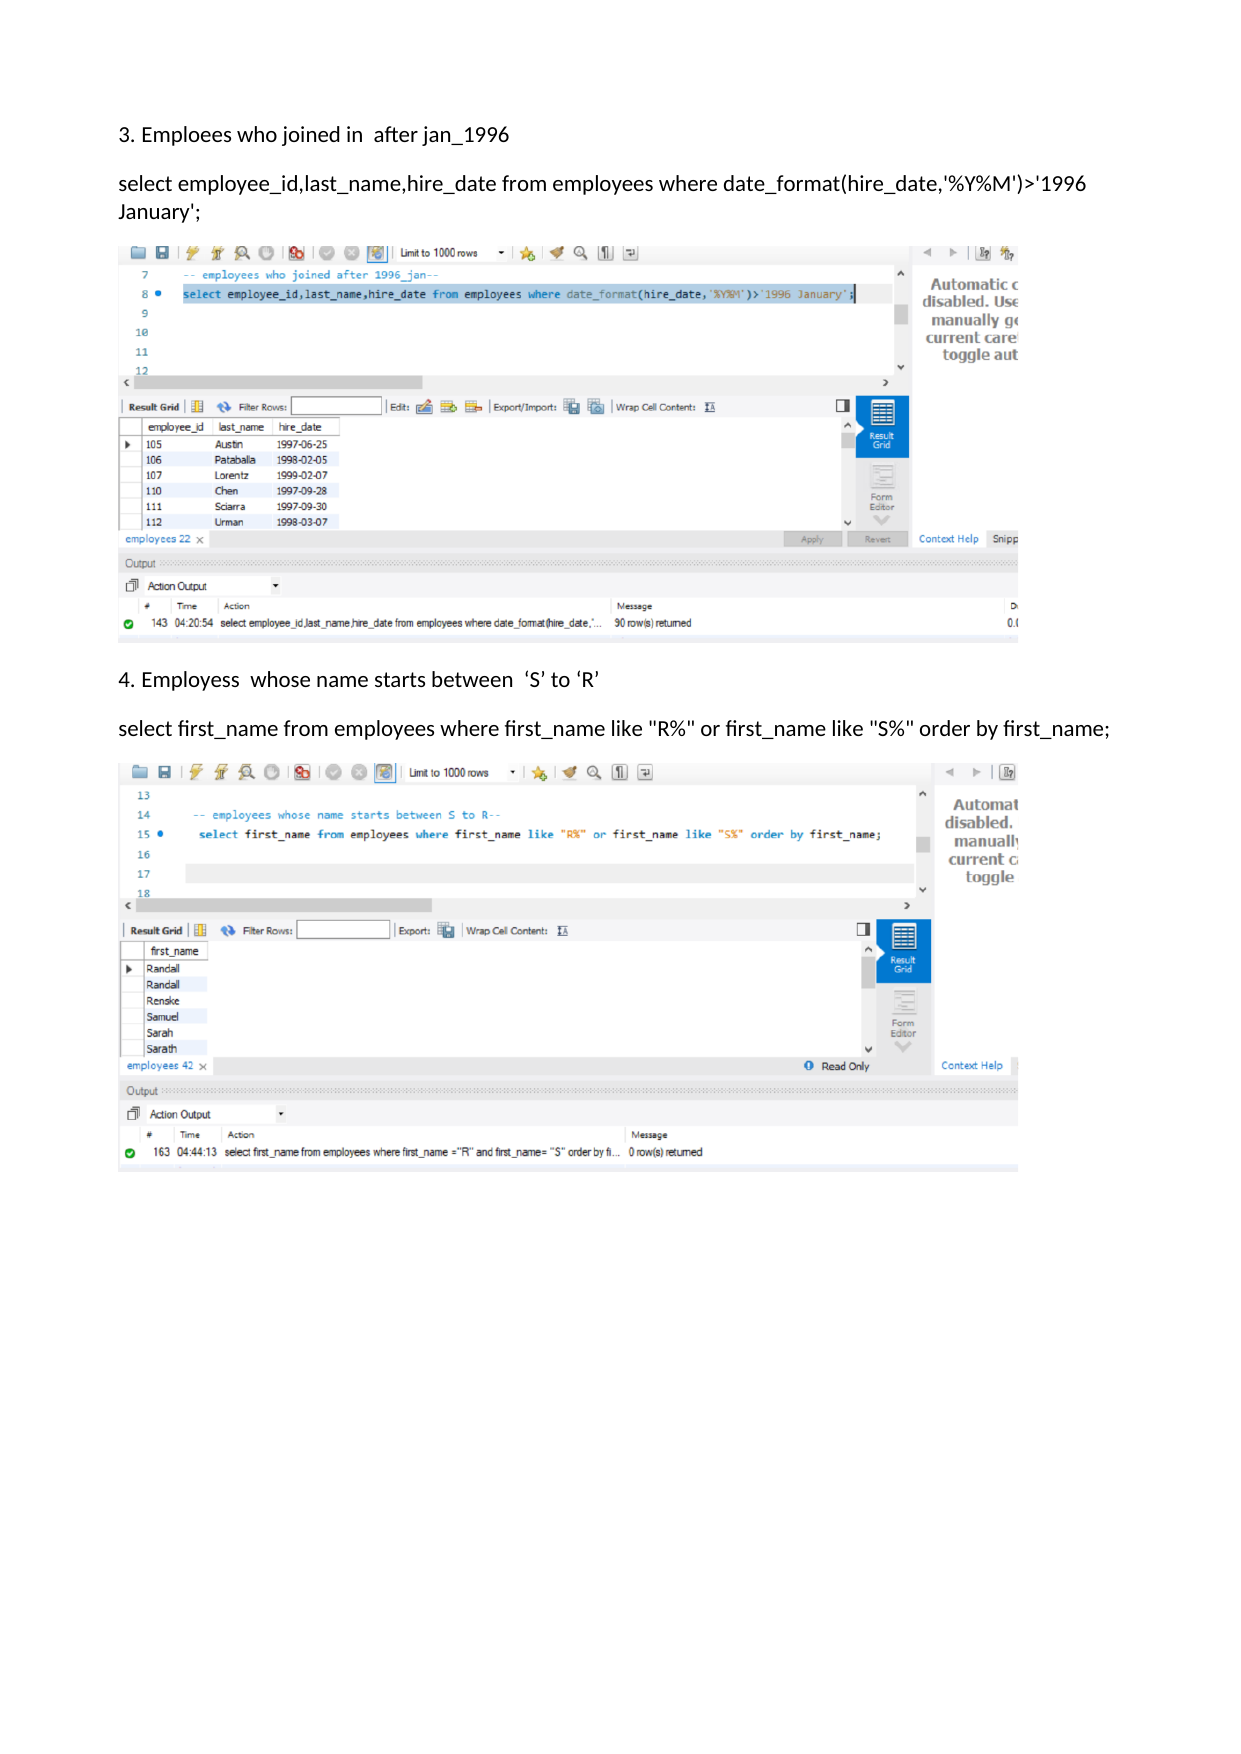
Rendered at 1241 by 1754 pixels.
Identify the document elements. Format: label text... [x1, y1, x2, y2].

text 4. Employess whose name starts between ‘S’ to ‘R’ [118, 663, 1122, 693]
text select employee_id,last_name,hire_date from employees where date_format(hire_date,'%Y%M')>'1996 January'; [118, 169, 1122, 226]
text select first_name from employees where first_name like "R%" or first_name like "S%" order by first_name; [118, 714, 1122, 742]
text 3. Emploees who joined in after jan_1996 [118, 118, 1122, 149]
